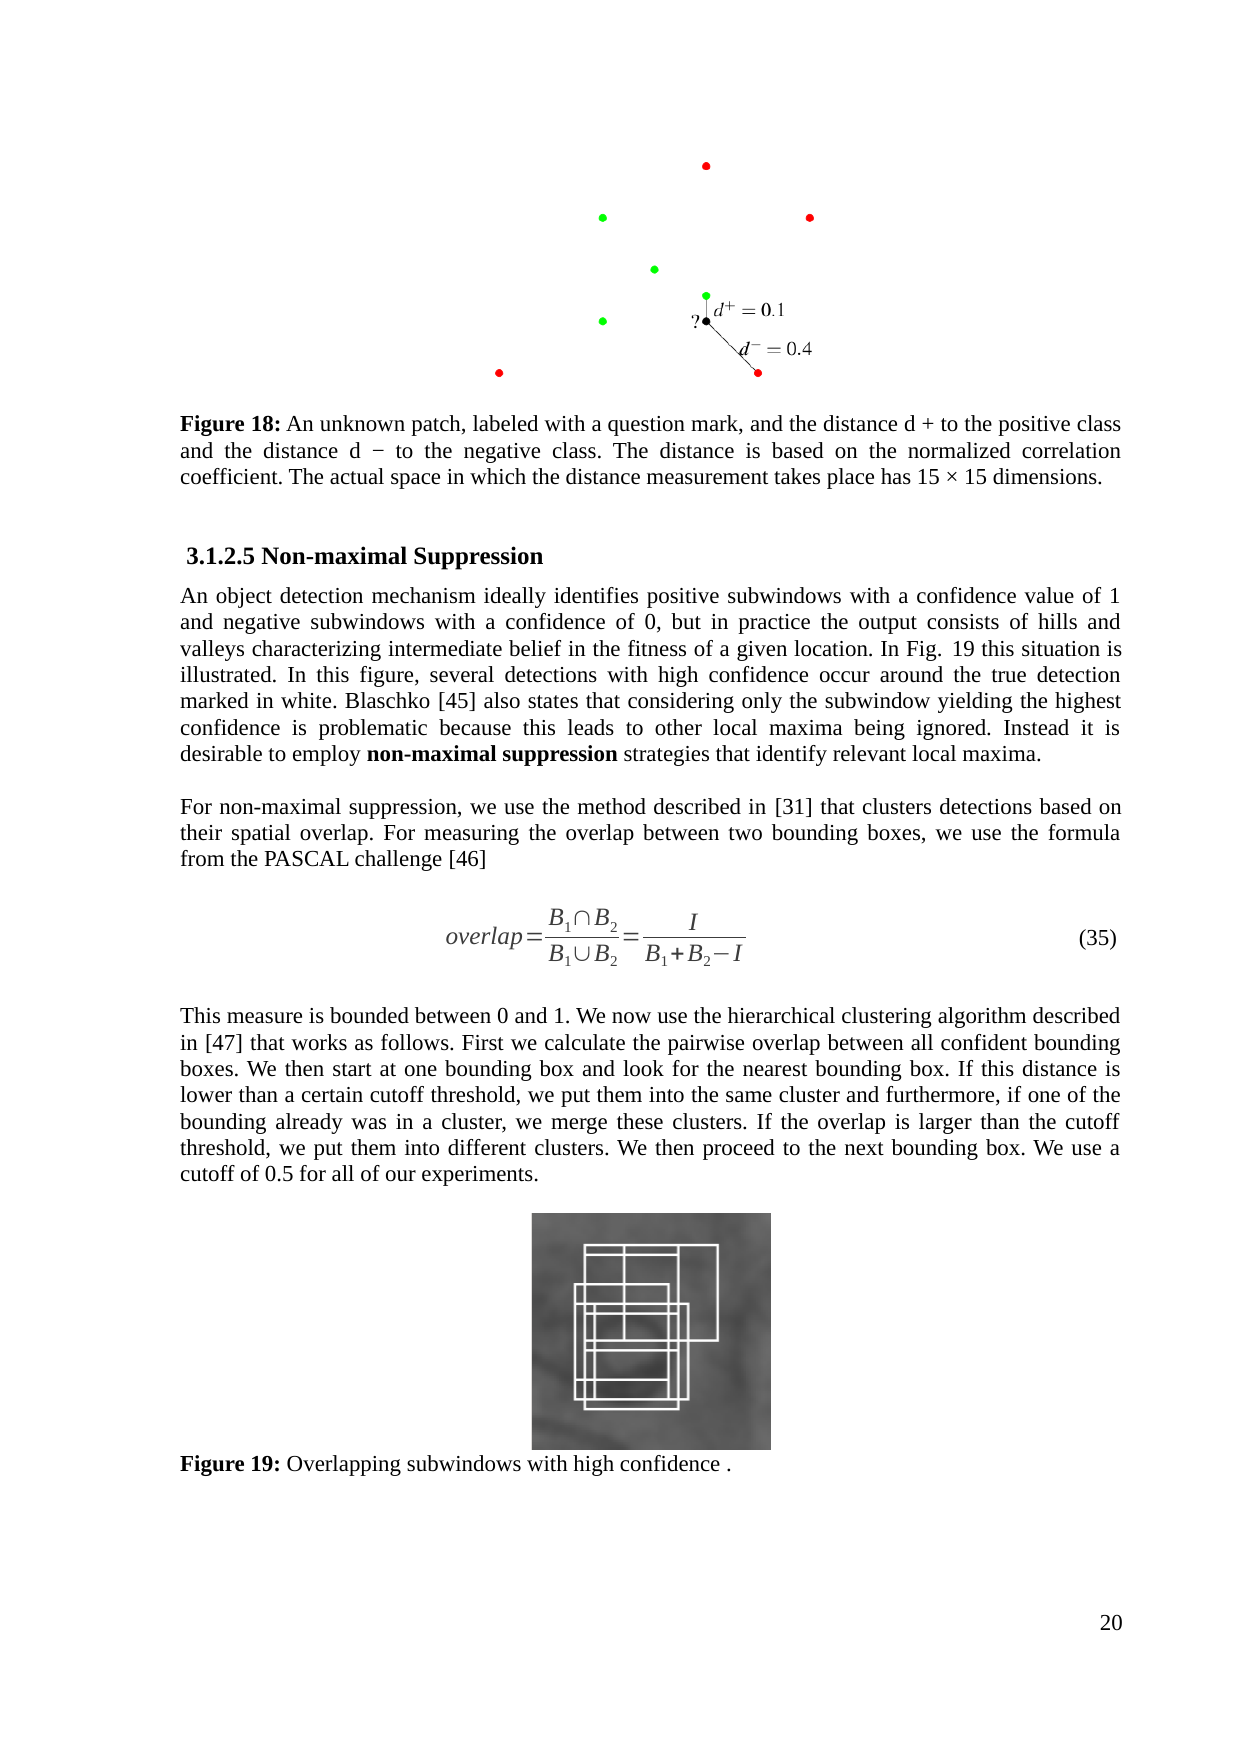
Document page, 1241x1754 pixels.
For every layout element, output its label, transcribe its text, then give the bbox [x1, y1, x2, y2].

text This measure is bounded between 0 and 1. We now use the hierarchical clustering algorithm described in [47] that works as follows. First we calculate the pairwise overlap between all confident bounding boxes. We then start at one bounding box and look for the nearest bounding box. If this distance is lower than a certain cutoff threshold, we put them into the same cluster and furthermore, if one of the bounding already was in a cluster, we merge these clusters. If the overlap is larger than the cutoff threshold, we put them into different clusters. We then proceed to the next bounding box. We use a cutoff of 0.5 for all of our experiments. [180, 1002, 1122, 1187]
picture [531, 1213, 771, 1450]
text An object detection mechanism ideally identifies positive subwindows with a confidence value of 1 and negative subwindows with a confidence of 0, but in practice the output consists of hills and valleys characterizing intermediate belief in the fitness of a given location. In Fig. 19 this situation is illustrated. In this figure, several detections with high confidence occur around the true detection marked in white. Blaschko [45] also states that considering only the subwindow yielding the highest confidence is problematic because this leads to other local maxima being ignored. Instead it is desirable to employ non-maximal suppression strategies that identify relevant local maxima. [180, 582, 1122, 766]
table_header [180, 898, 1018, 976]
table_header [180, 118, 449, 410]
subtitle Non-maximal Suppression [180, 541, 1122, 569]
table_header [180, 1213, 531, 1450]
table_header (35) [1018, 898, 1122, 976]
picture [449, 118, 853, 411]
table_cell Figure 19: Overlapping subwindows with high confidence . [180, 1450, 1122, 1476]
text For non-maximal suppression, we use the method described in [31] that clusters detections based on their spatial overlap. For measuring the overlap between two bounding boxes, we use the formula from the PASCAL challenge [46] [180, 793, 1122, 872]
table_header [771, 1213, 1122, 1450]
table_header [853, 118, 1122, 410]
table_cell Figure 18: An unknown patch, labeled with a question mark, and the distance d + to the positive class and the distance d − to the negative class. The distance is based on the normalized correlation coefficient. The actual space in which the distance measurement takes place has 15 × 15 dimensions. [180, 410, 1122, 489]
